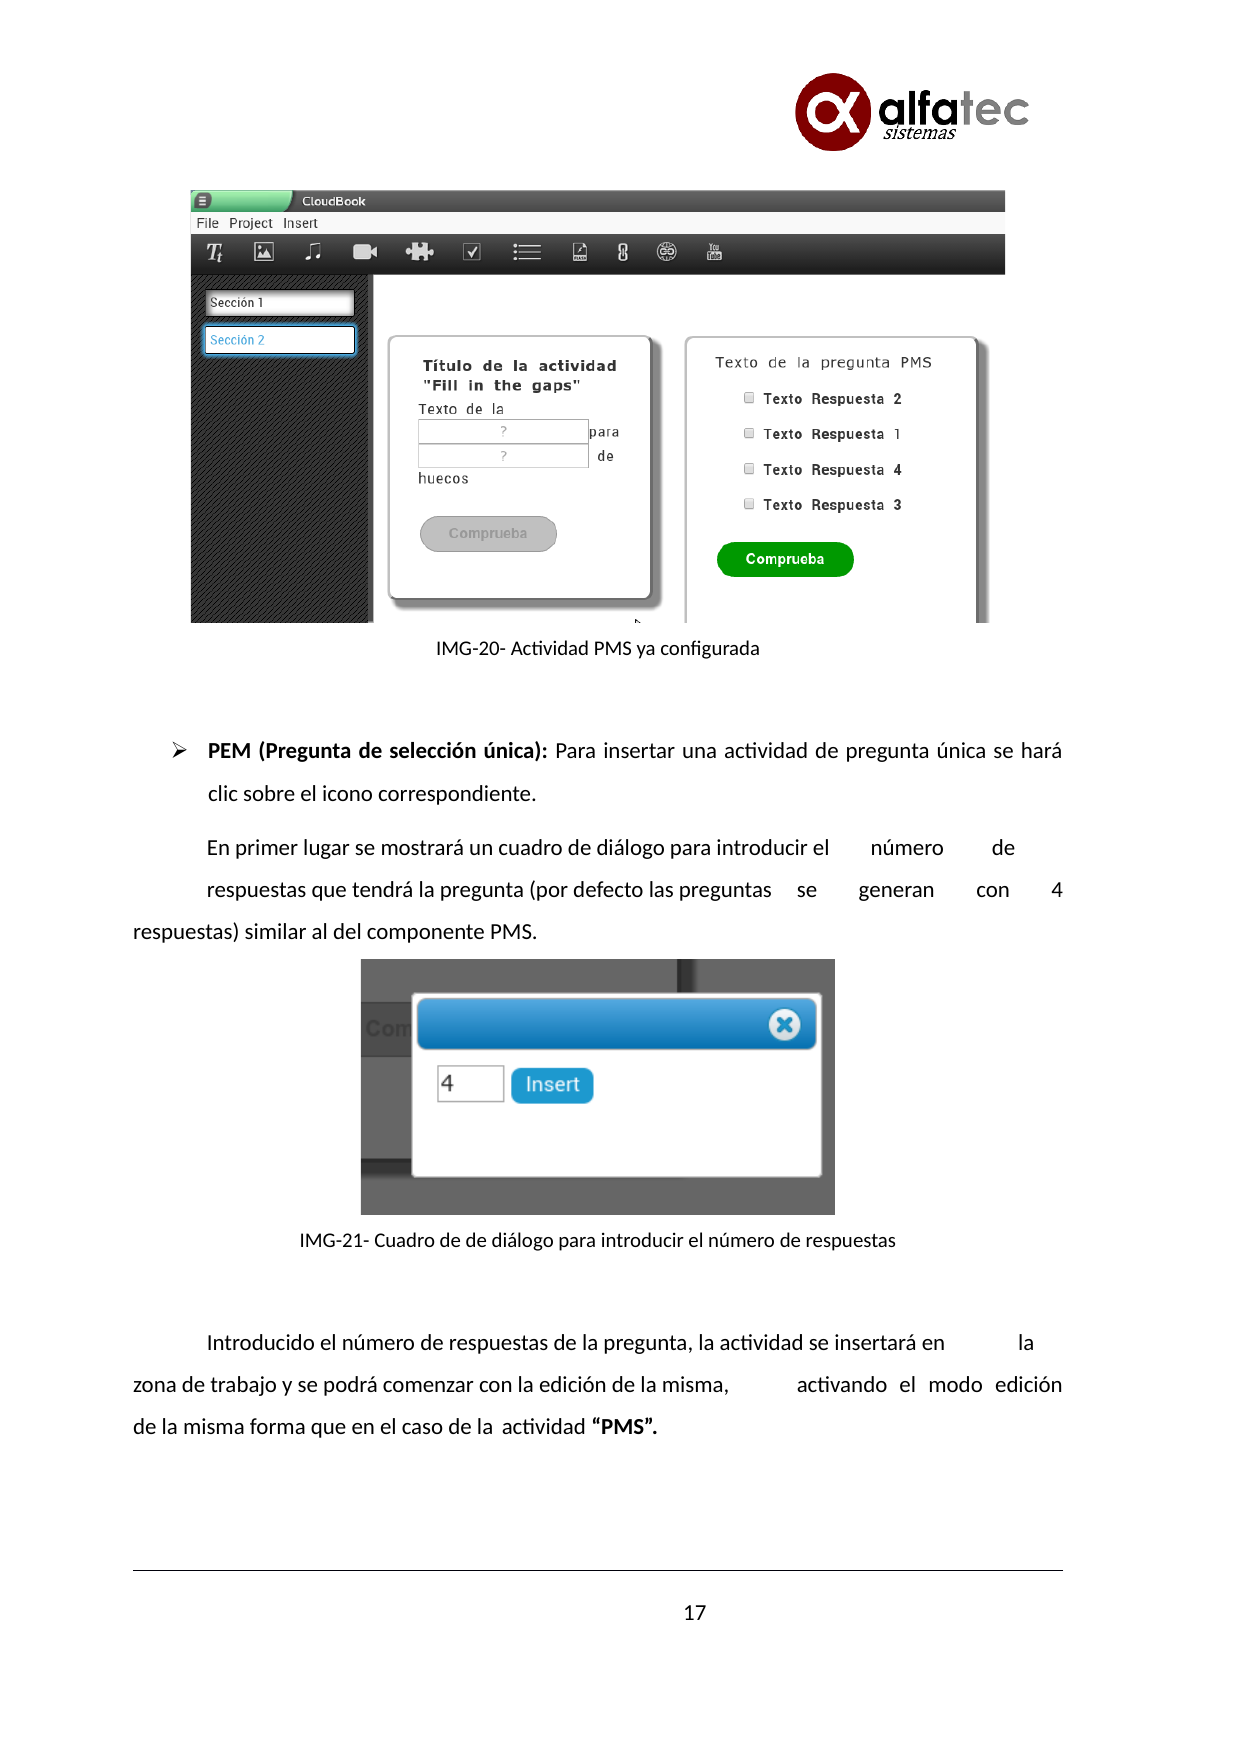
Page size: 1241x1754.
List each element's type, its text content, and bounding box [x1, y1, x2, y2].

text En primer lugar se mostrará un cuadro de diálogo para introducir el número de respuestas que tendrá la pregunta (por defecto las preguntas se generan con 4 respuestas) similar al del componente PMS. [133, 833, 1063, 945]
list PEM (Pregunta de selección única): Para insertar una actividad de pregunta única se hará clic sobre el icono correspondiente. [170, 737, 1063, 807]
picture [795, 73, 1031, 151]
text Introducido el número de respuestas de la pregunta, la actividad se insertará en la zona de trabajo y se podrá comenzar con la edición de la misma, activando el modo edición de la misma forma que en el caso de la actividad “PMS”. [133, 1328, 1063, 1440]
picture [360, 959, 507, 1215]
text IMG-20- Actividad PMS ya configurada [133, 191, 1063, 661]
text IMG-21- Cuadro de de diálogo para introducir el número de respuestas [133, 972, 1063, 1252]
